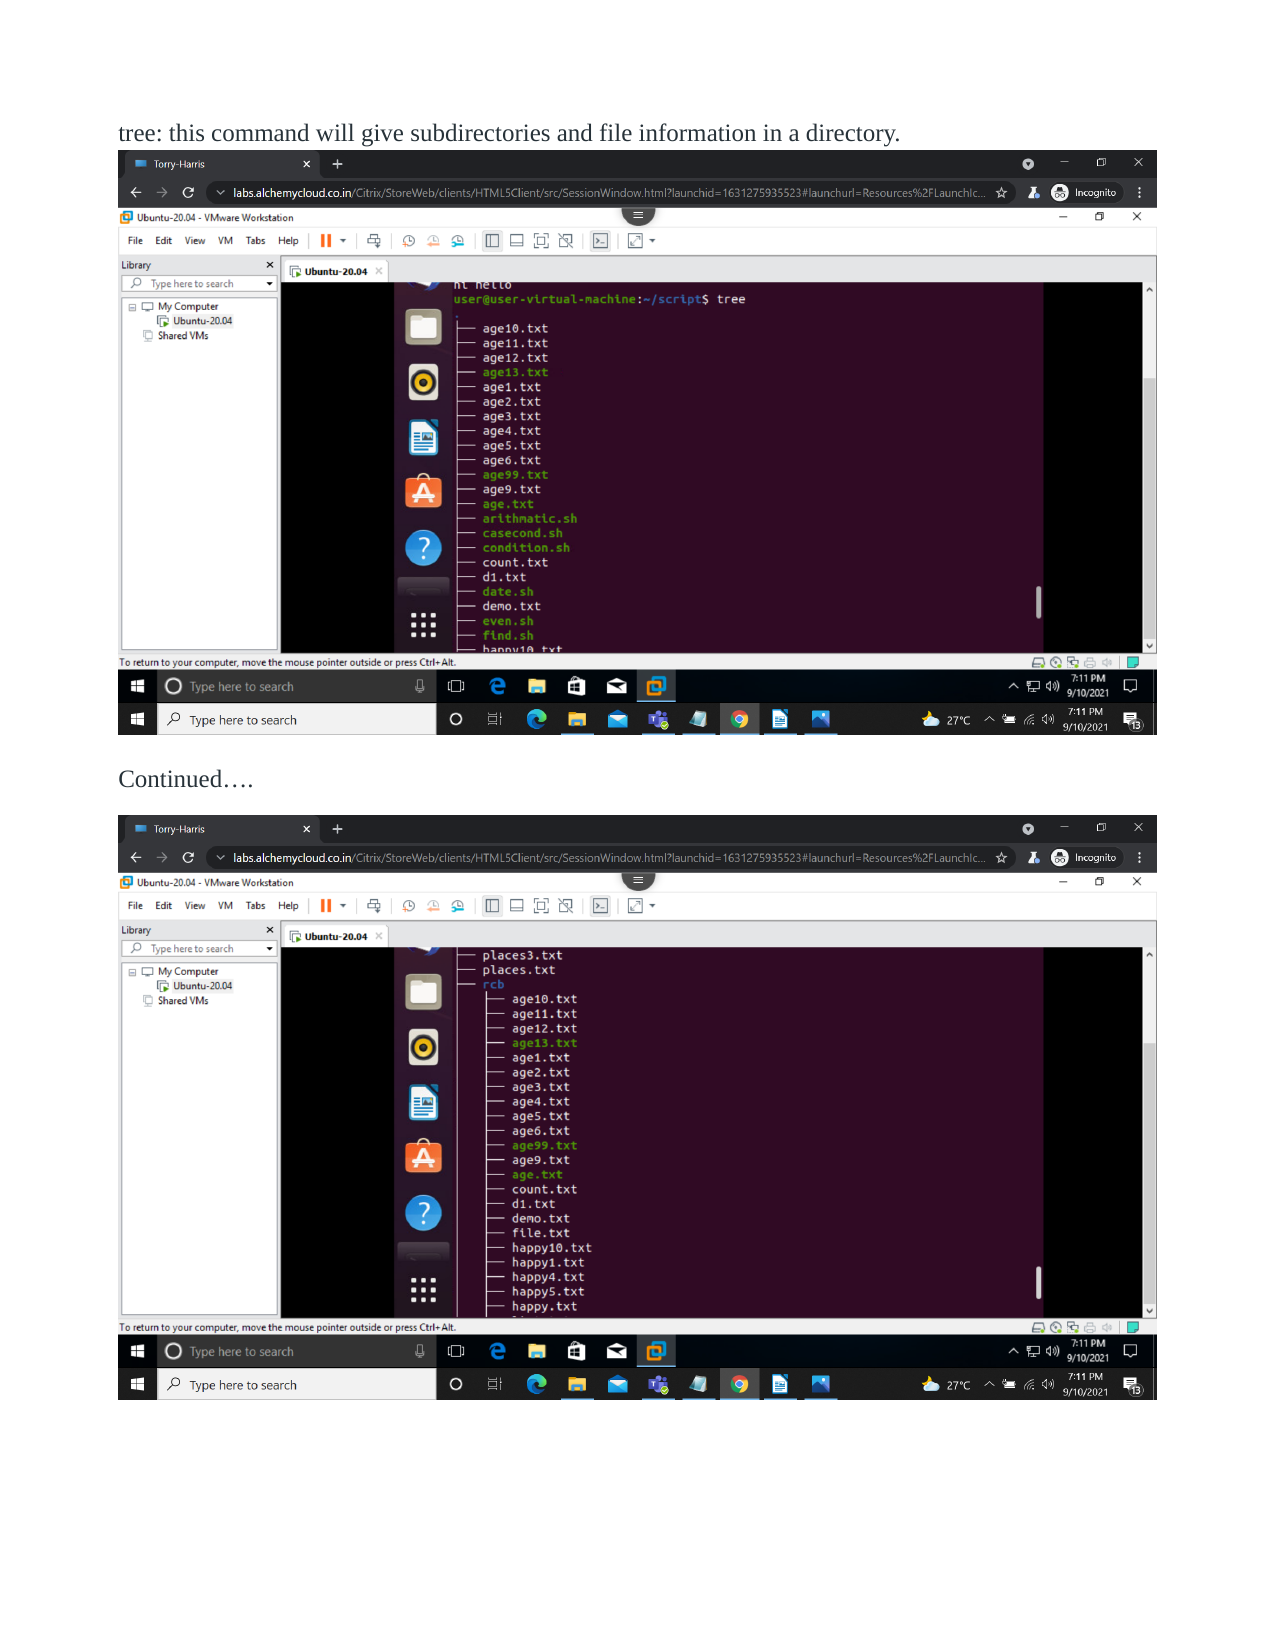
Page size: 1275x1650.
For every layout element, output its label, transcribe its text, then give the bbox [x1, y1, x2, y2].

text tree: this command will give subdirectories and file information in a directory. [118, 118, 1157, 147]
text Continued…. [118, 764, 1157, 792]
picture [118, 150, 1157, 735]
picture [118, 815, 1157, 1400]
